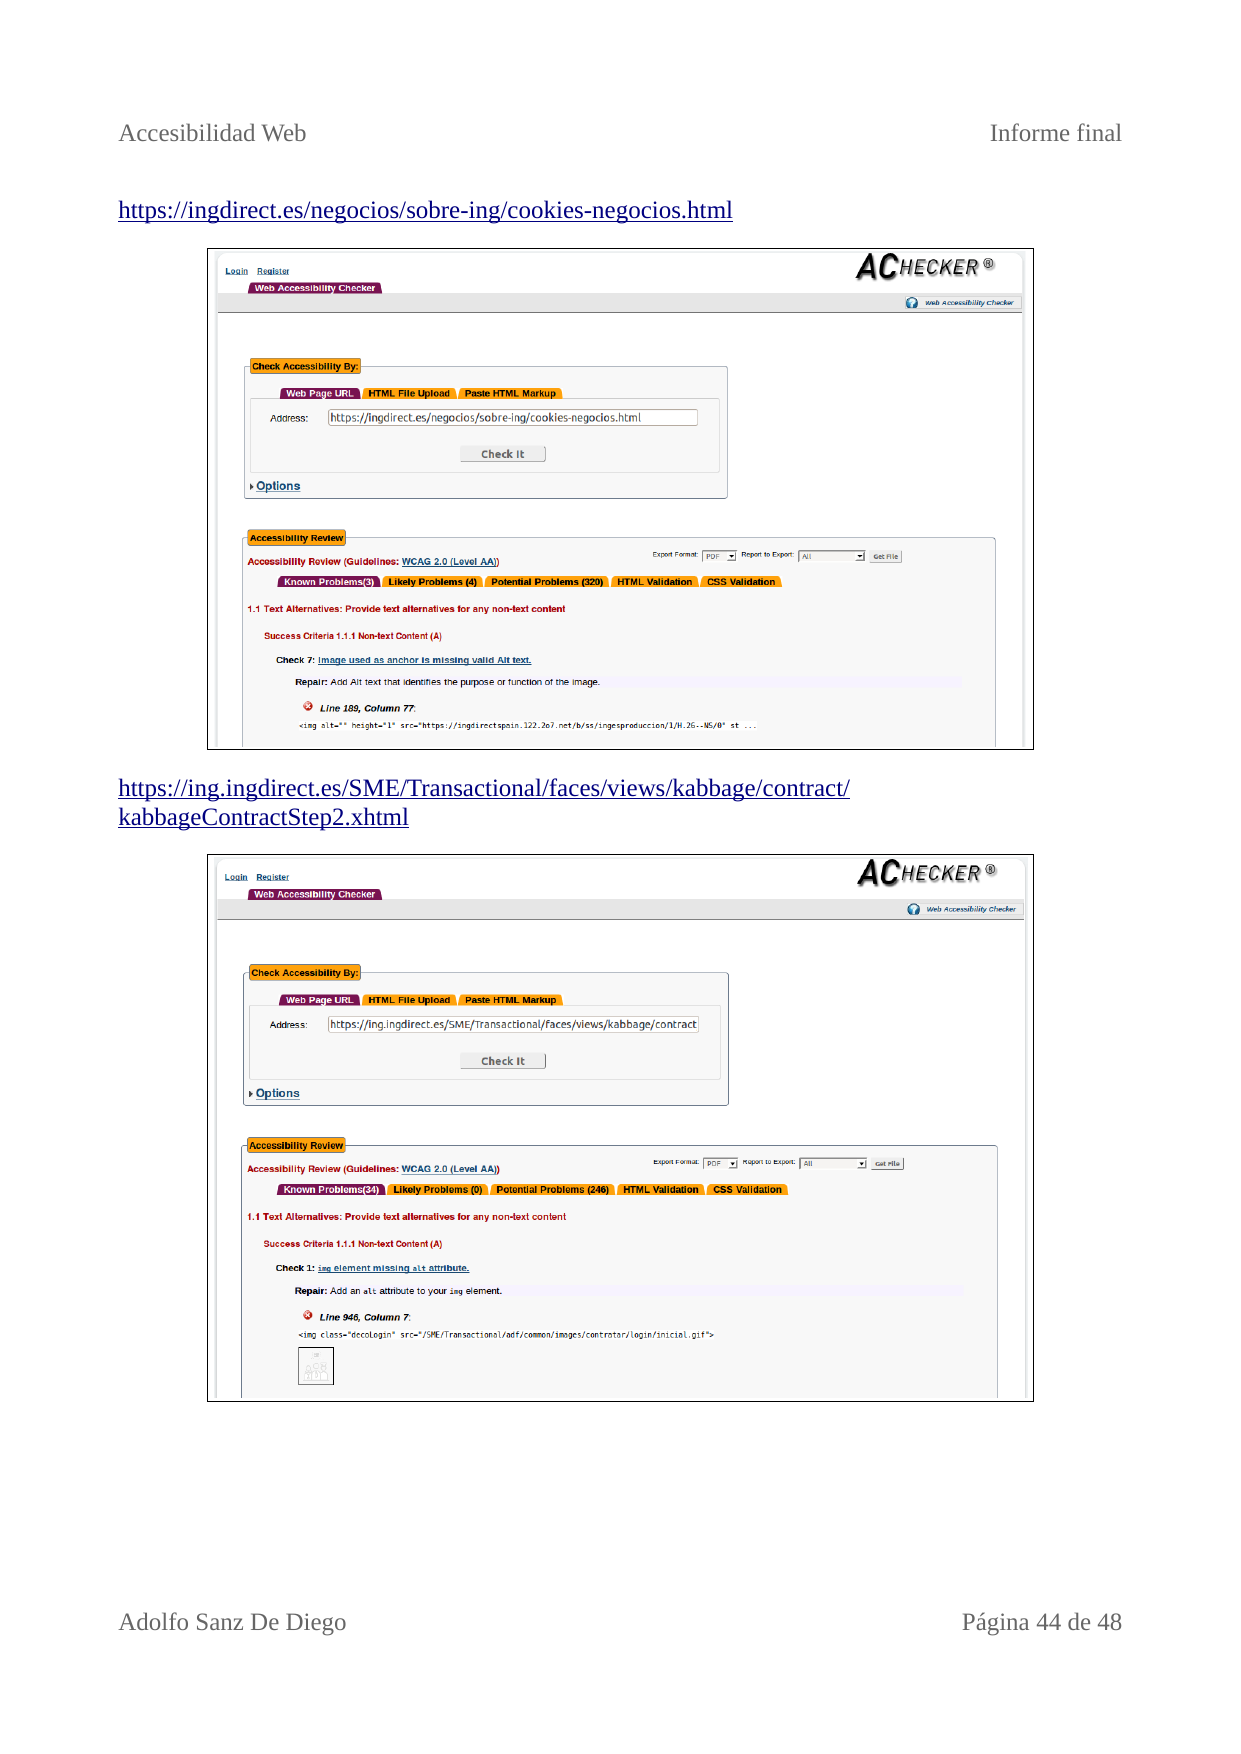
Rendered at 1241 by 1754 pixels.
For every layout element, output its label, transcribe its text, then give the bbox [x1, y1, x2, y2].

picture [209, 251, 1031, 747]
text https://ingdirect.es/negocios/sobre-ing/cookies-negocios.html [118, 196, 1122, 224]
text https://ing.ingdirect.es/SME/Transactional/faces/views/kabbage/contract/kabbageContractStep2.xhtml [118, 773, 1122, 830]
picture [209, 857, 1031, 1398]
